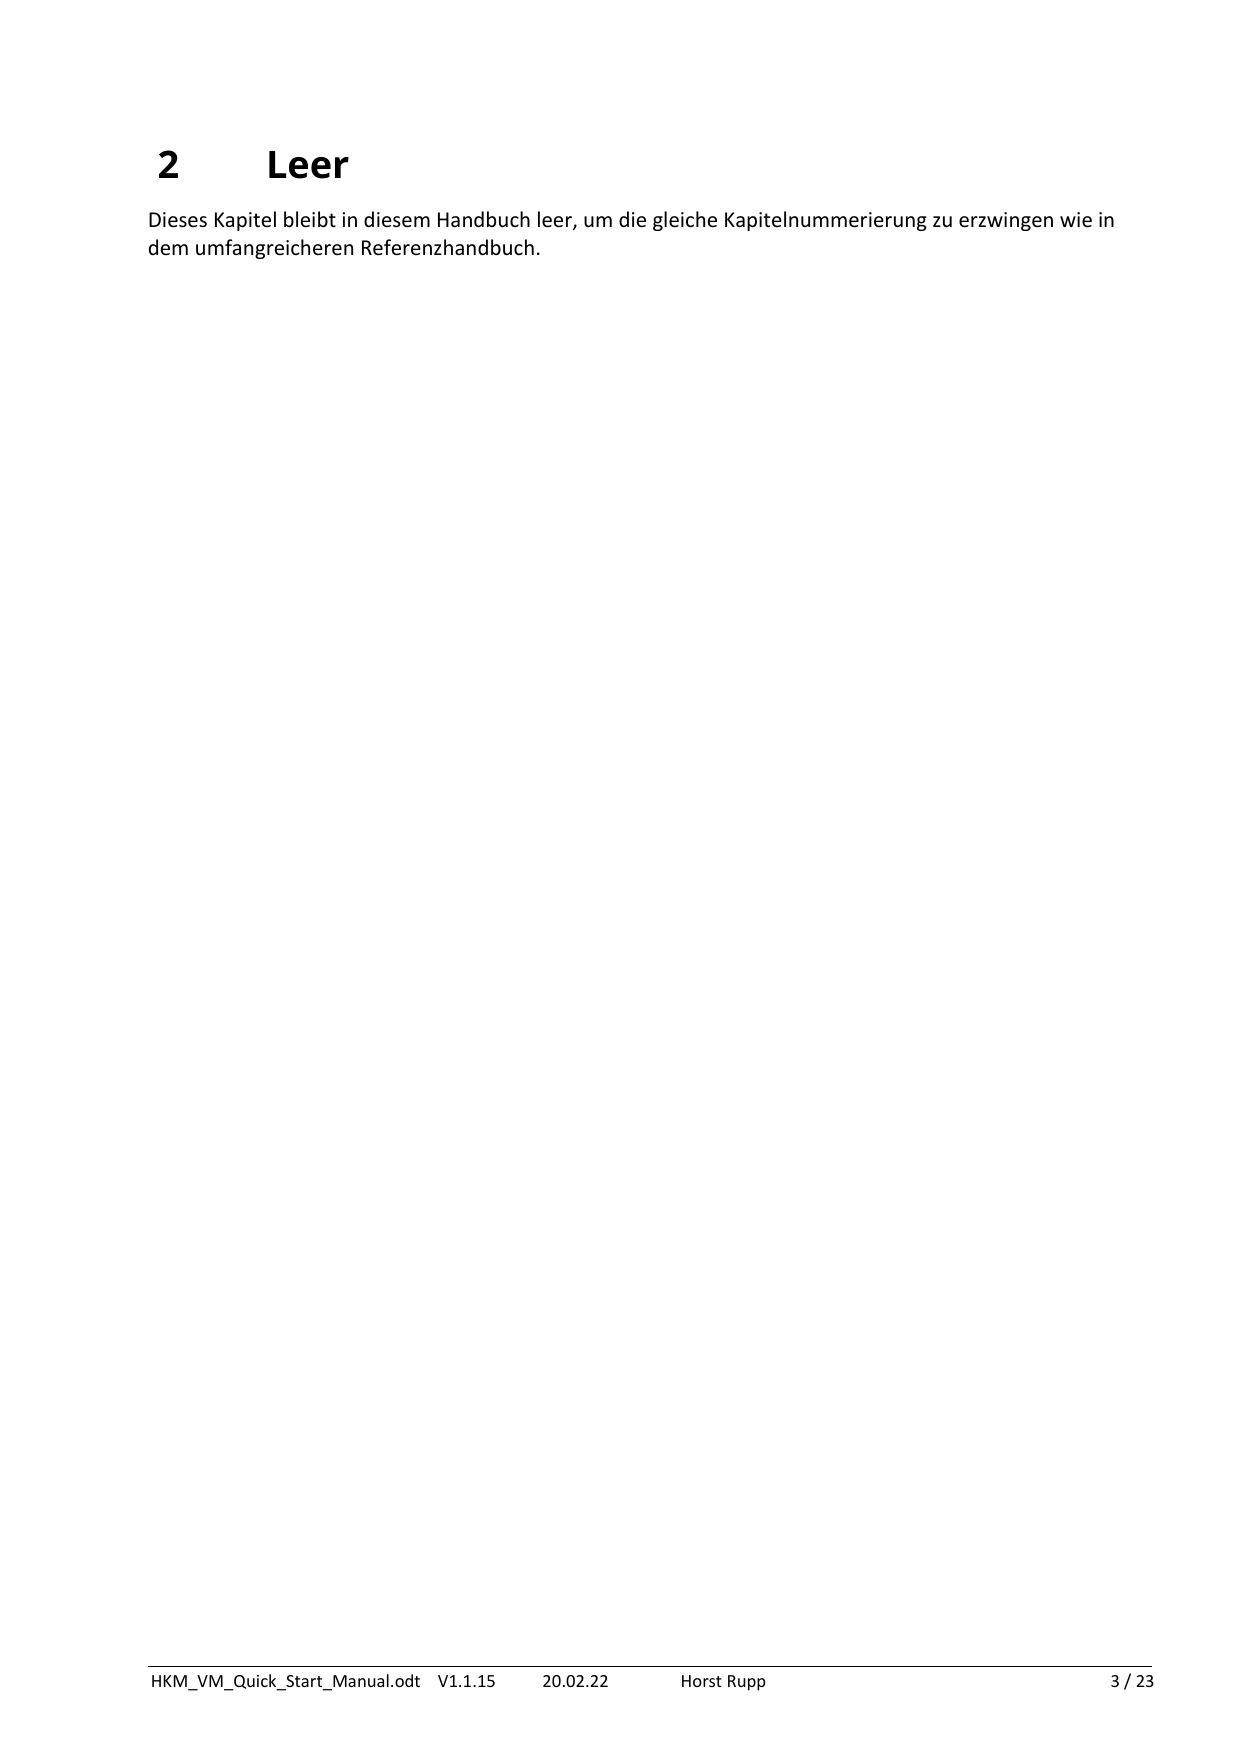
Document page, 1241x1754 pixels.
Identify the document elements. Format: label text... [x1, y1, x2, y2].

text Dieses Kapitel bleibt in diesem Handbuch leer, um die gleiche Kapitelnummerierung zu erzwingen wie in dem umfangreicheren Referenzhandbuch. [148, 205, 1152, 261]
subtitle Leer [148, 138, 1128, 190]
